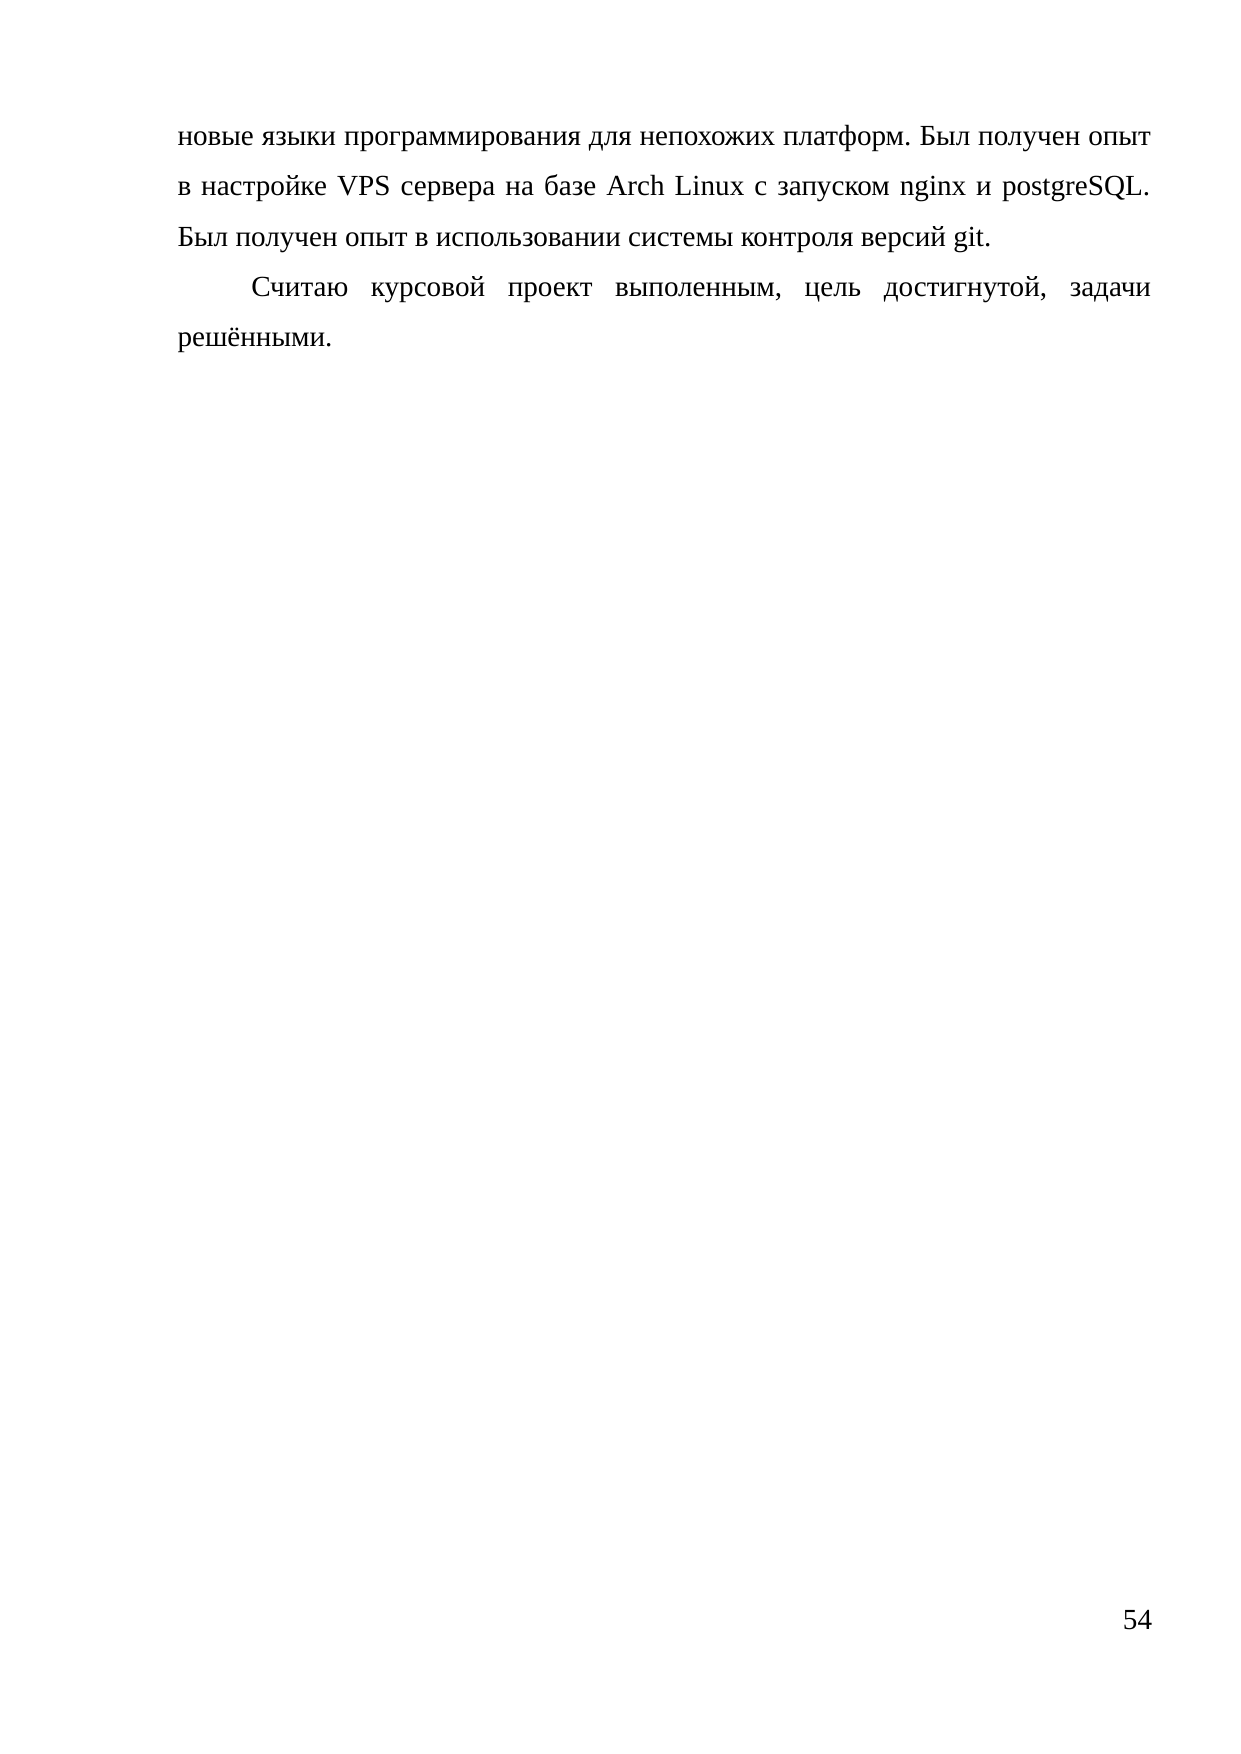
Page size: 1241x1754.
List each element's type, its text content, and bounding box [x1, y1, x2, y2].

text Считаю курсовой проект выполенным, цель достигнутой, задачи решёнными. [177, 269, 1152, 353]
text новые языки программирования для непохожих платформ. Был получен опыт в настройке VPS сервера на базе Arch Linux с запуском nginx и postgreSQL. Был получен опыт в использовании системы контроля версий git. [177, 118, 1152, 252]
